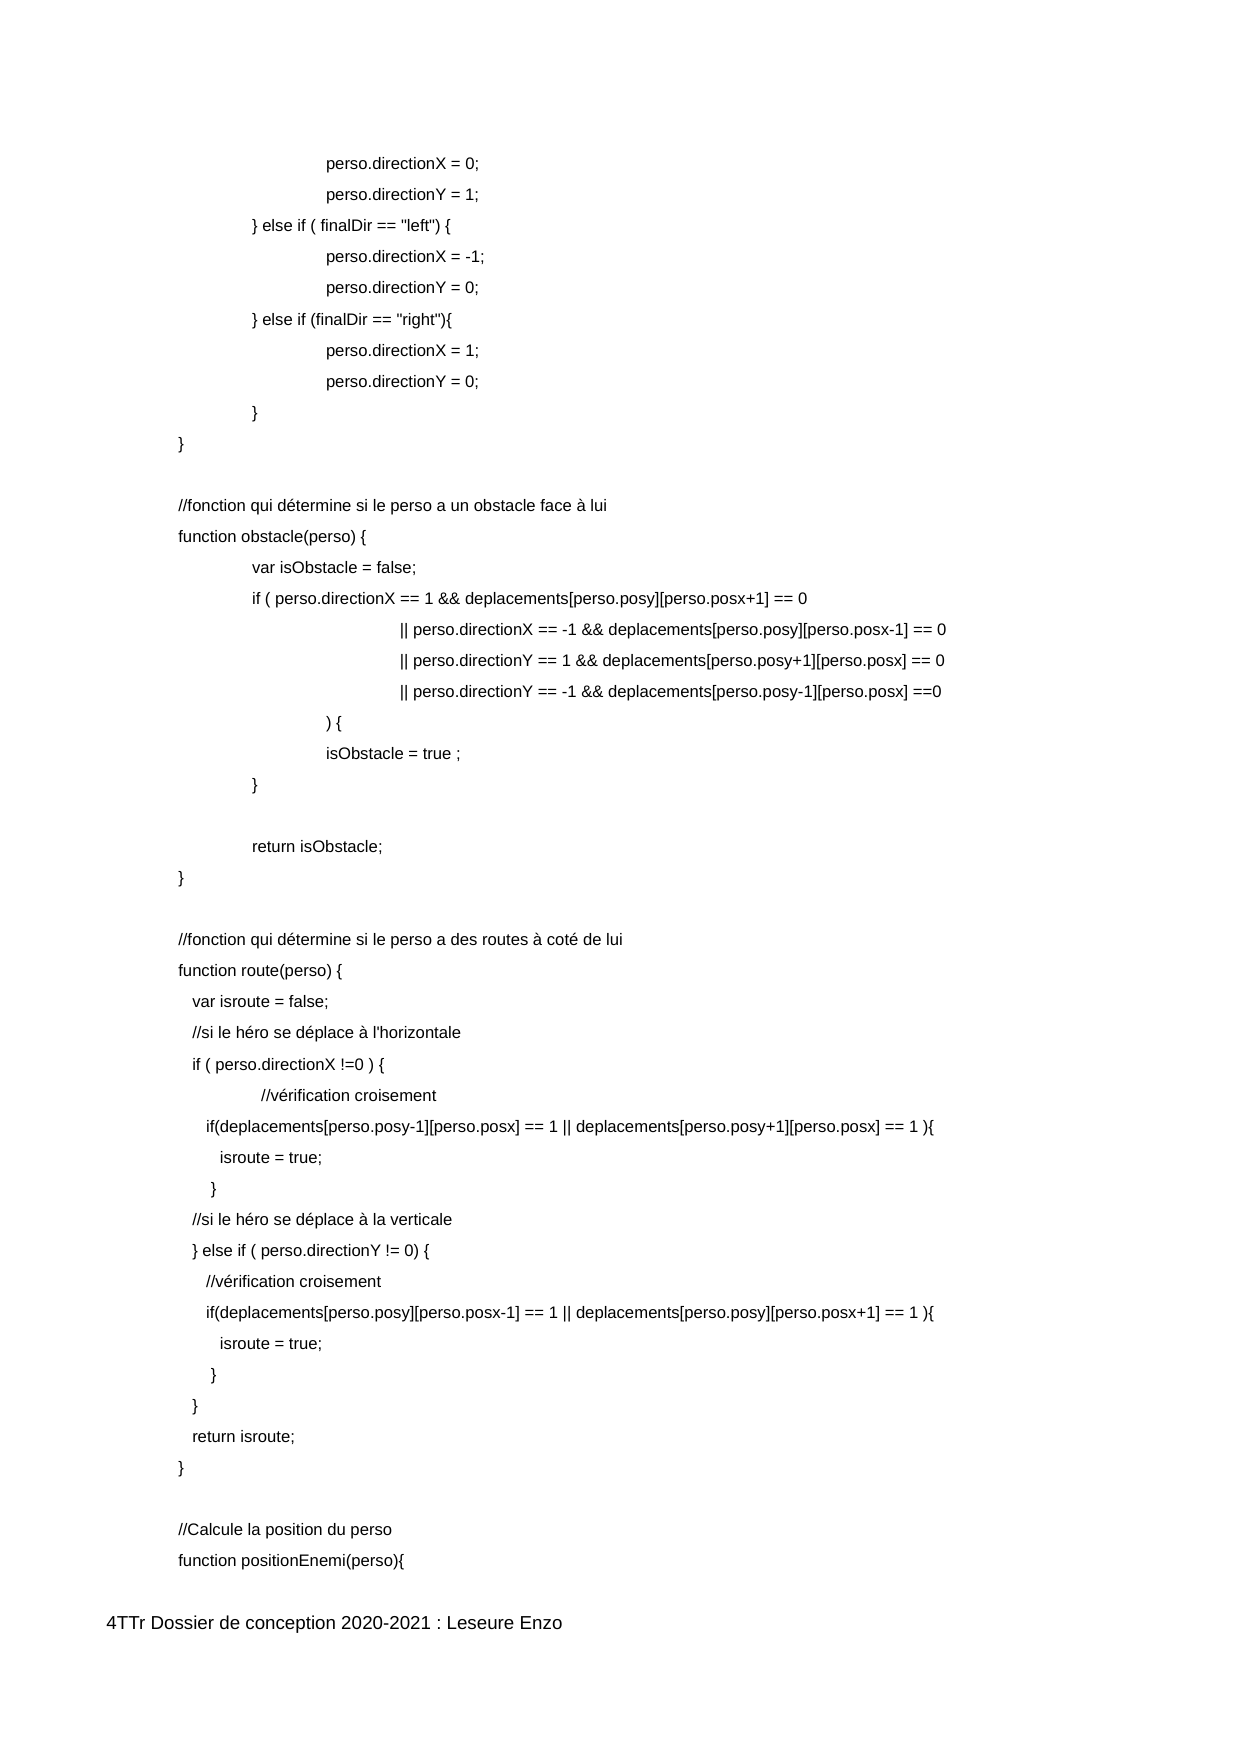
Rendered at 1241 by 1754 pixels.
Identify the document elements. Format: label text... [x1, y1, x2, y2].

text if ( perso.directionX !=0 ) { [104, 1054, 1134, 1073]
text //si le héro se déplace à l'horizontale [104, 1023, 1134, 1042]
text } [104, 1365, 1134, 1384]
text perso.directionY = 0; [104, 278, 1134, 297]
text function positionEnemi(perso){ [104, 1551, 1134, 1570]
text isroute = true; [104, 1147, 1134, 1167]
text } [104, 1178, 1134, 1198]
text } else if ( finalDir == "left") { [104, 216, 1134, 235]
text perso.directionY = 1; [104, 185, 1134, 204]
text isroute = true; [104, 1334, 1134, 1353]
text || perso.directionY == 1 && deplacements[perso.posy+1][perso.posx] == 0 [104, 651, 1134, 670]
text perso.directionY = 0; [104, 371, 1134, 391]
text return isroute; [104, 1427, 1134, 1446]
text isObstacle = true ; [104, 744, 1134, 763]
text if(deplacements[perso.posy][perso.posx-1] == 1 || deplacements[perso.posy][perso.posx+1] == 1 ){ [104, 1303, 1134, 1322]
text || perso.directionX == -1 && deplacements[perso.posy][perso.posx-1] == 0 [104, 620, 1134, 639]
text if ( perso.directionX == 1 && deplacements[perso.posy][perso.posx+1] == 0 [104, 589, 1134, 608]
text } [104, 775, 1134, 794]
text //vérification croisement [104, 1085, 1134, 1104]
text } [104, 433, 1134, 453]
text //vérification croisement [104, 1272, 1134, 1291]
text //fonction qui détermine si le perso a un obstacle face à lui [104, 496, 1134, 515]
text if(deplacements[perso.posy-1][perso.posx] == 1 || deplacements[perso.posy+1][perso.posx] == 1 ){ [104, 1116, 1134, 1136]
text } else if ( perso.directionY != 0) { [104, 1241, 1134, 1260]
text || perso.directionY == -1 && deplacements[perso.posy-1][perso.posx] ==0 [104, 682, 1134, 701]
text perso.directionX = 0; [104, 154, 1134, 173]
text //si le héro se déplace à la verticale [104, 1209, 1134, 1229]
text function route(perso) { [104, 961, 1134, 980]
text //Calcule la position du perso [104, 1520, 1134, 1539]
text } [104, 868, 1134, 887]
text return isObstacle; [104, 837, 1134, 856]
text var isroute = false; [104, 992, 1134, 1011]
text } [104, 1458, 1134, 1477]
text ) { [104, 713, 1134, 732]
text function obstacle(perso) { [104, 527, 1134, 546]
text } [104, 402, 1134, 422]
text } [104, 1396, 1134, 1415]
text //fonction qui détermine si le perso a des routes à coté de lui [104, 930, 1134, 949]
text perso.directionX = 1; [104, 340, 1134, 359]
text var isObstacle = false; [104, 558, 1134, 577]
text } else if (finalDir == "right"){ [104, 309, 1134, 328]
text perso.directionX = -1; [104, 247, 1134, 266]
